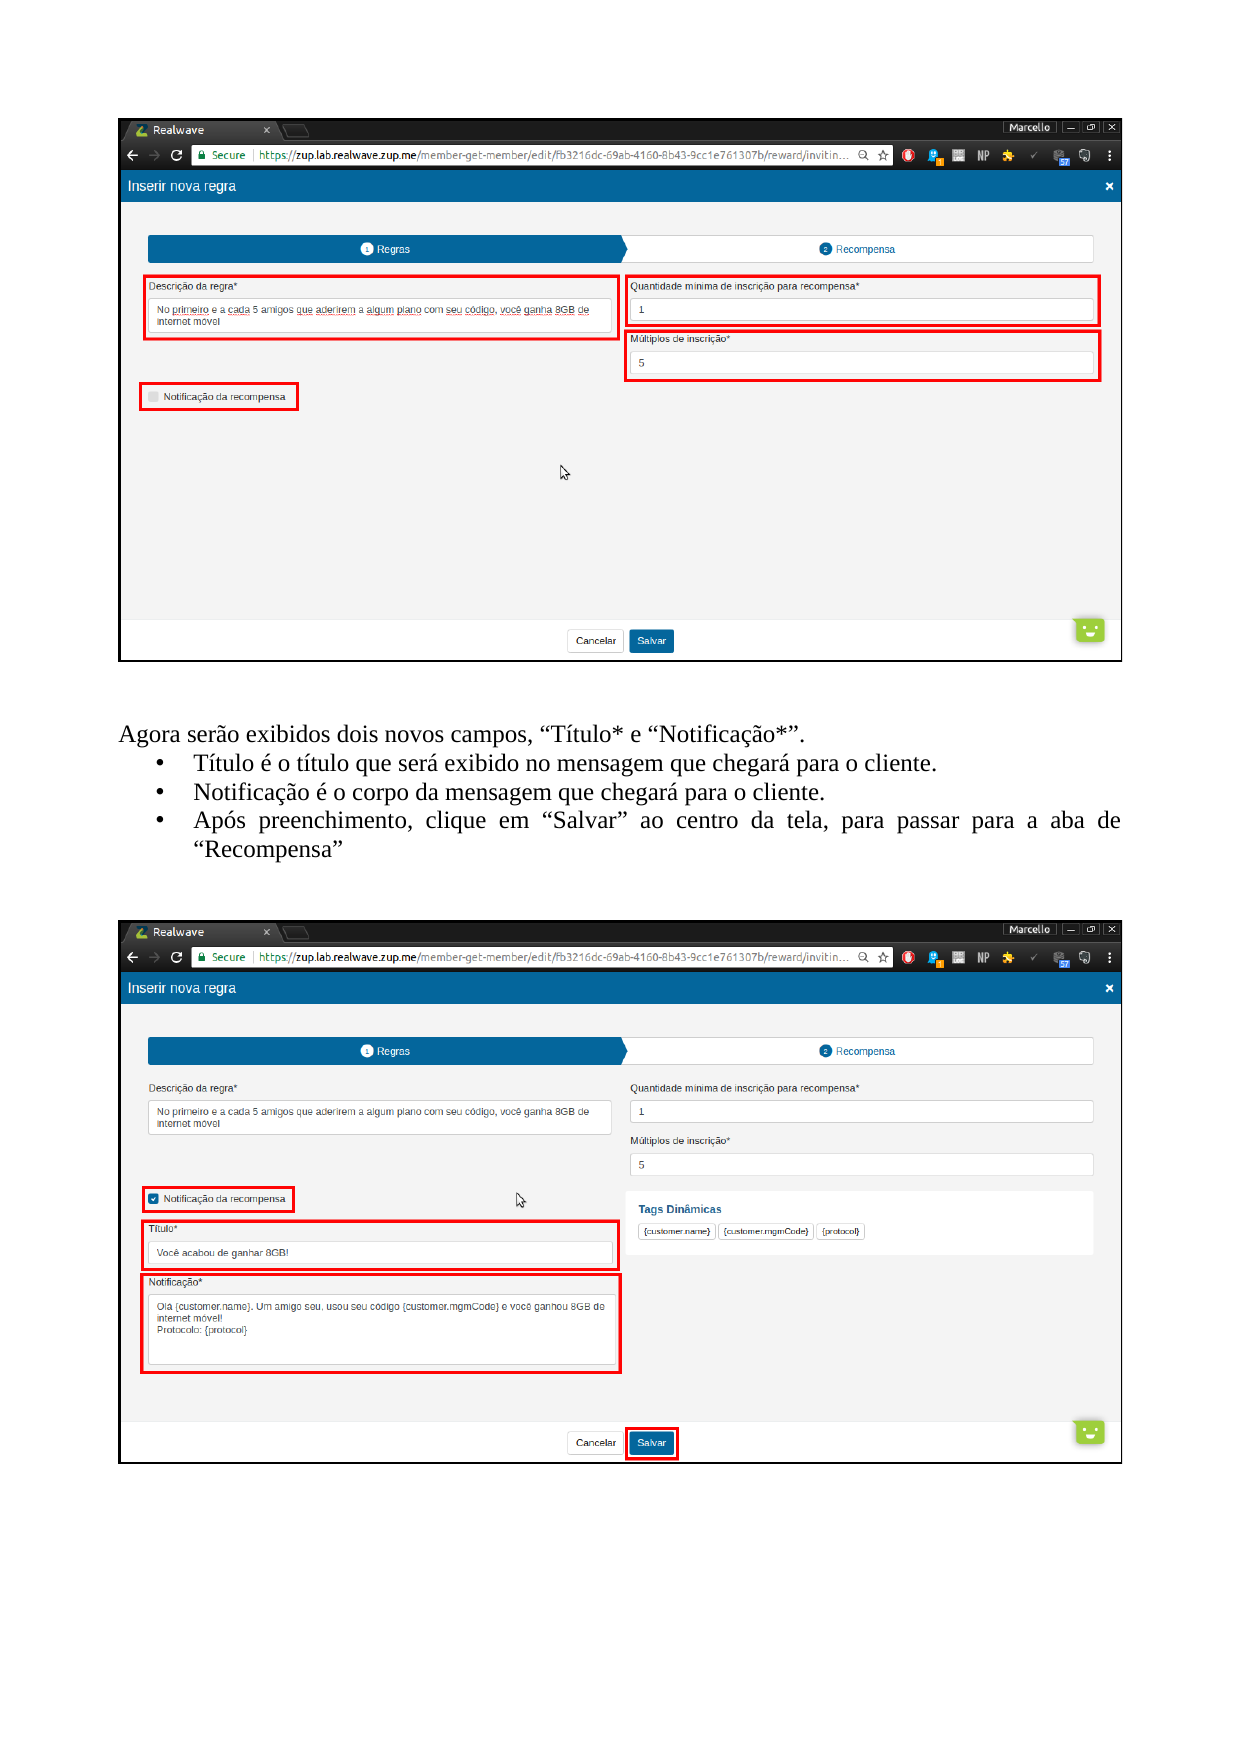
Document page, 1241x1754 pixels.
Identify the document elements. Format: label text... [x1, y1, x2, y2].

list Notificação é o corpo da mensagem que chegará para o cliente. [156, 777, 1122, 805]
list Após preenchimento, clique em “Salvar” ao centro da tela, para passar para a aba de “Recompensa” [156, 805, 1122, 863]
text Agora serão exibidos dois novos campos, “Título* e “Notificação*”. [118, 719, 1122, 748]
list Título é o título que será exibido no mensagem que chegará para o cliente. [156, 748, 1122, 777]
picture [118, 920, 1123, 1464]
picture [118, 118, 1123, 662]
